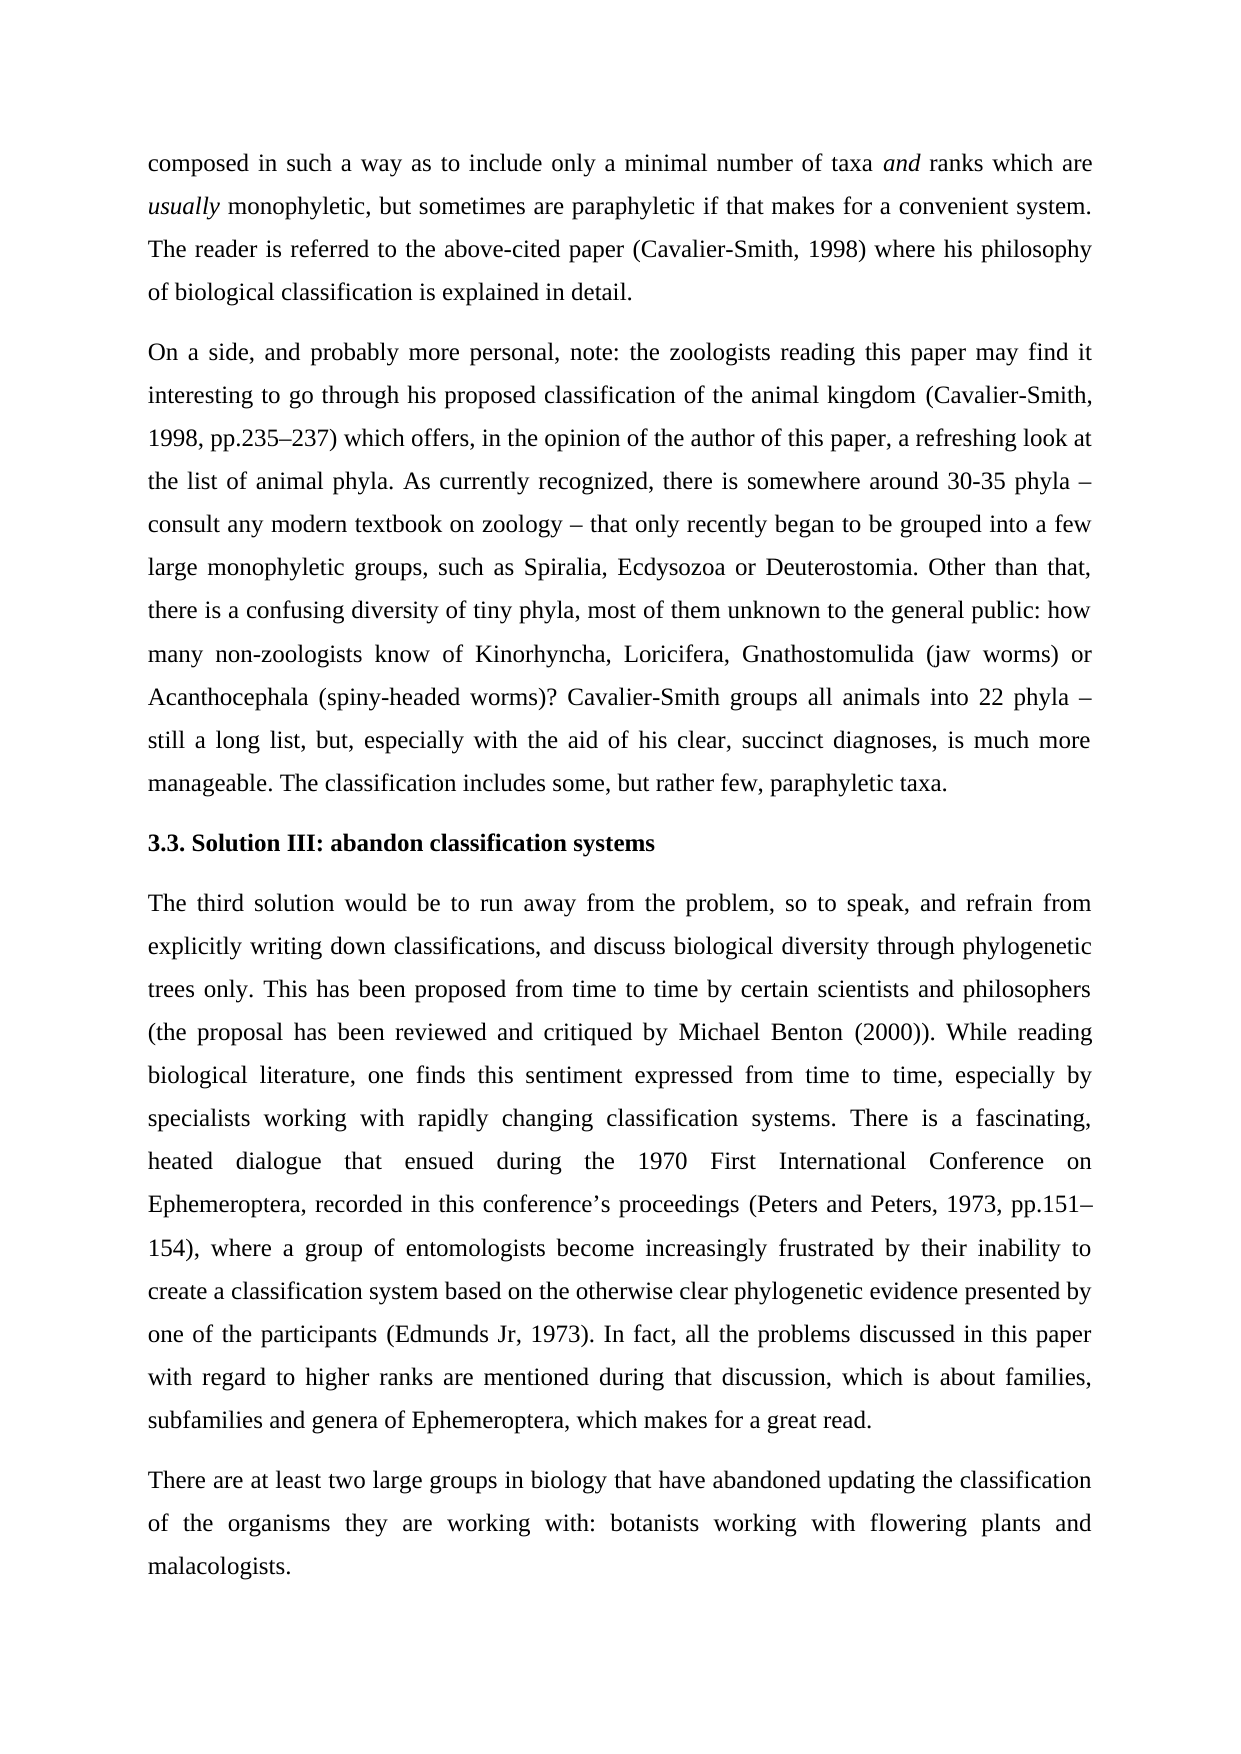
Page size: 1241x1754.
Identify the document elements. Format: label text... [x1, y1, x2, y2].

text 3.3. Solution III: abandon classification systems [148, 828, 1093, 857]
text composed in such a way as to include only a minimal number of taxa and ranks which are usually monophyletic, but sometimes are paraphyletic if that makes for a convenient system. The reader is referred to the above-cited paper (Cavalier-Smith, 1998) where his philosophy of biological classification is explained in detail. [148, 148, 1093, 306]
text There are at least two large groups in biology that have abandoned updating the classification of the organisms they are working with: botanists working with flowering plants and malacologists. [148, 1465, 1093, 1580]
text On a side, and probably more personal, note: the zoologists reading this paper may find it interesting to go through his proposed classification of the animal kingdom (Cavalier-Smith, 1998, pp.235–237) which offers, in the opinion of the author of this paper, a refreshing look at the list of animal phyla. As currently recognized, there is somewhere around 30-35 phyla – consult any modern textbook on zoology – that only recently began to be grouped into a few large monophyletic groups, such as Spiralia, Ecdysozoa or Deuterostomia. Other than that, there is a confusing diversity of tiny phyla, most of them unknown to the general public: how many non-zoologists know of Kinorhyncha, Loricifera, Gnathostomulida (jaw worms) or Acanthocephala (spiny-headed worms)? Cavalier-Smith groups all animals into 22 phyla – still a long list, but, especially with the aid of his clear, succinct diagnoses, is much more manageable. The classification includes some, but rather few, paraphyletic taxa. [148, 337, 1093, 797]
text The third solution would be to run away from the problem, so to speak, and refrain from explicitly writing down classifications, and discuss biological diversity through phylogenetic trees only. This has been proposed from time to time by certain scientists and philosophers (the proposal has been reviewed and critiqued by Michael Benton (2000)). While reading biological literature, one finds this sentiment expressed from time to time, especially by specialists working with rapidly changing classification systems. There is a fascinating, heated dialogue that ensued during the 1970 First International Conference on Ephemeroptera, recorded in this conference’s proceedings (Peters and Peters, 1973, pp.151–154), where a group of entomologists become increasingly frustrated by their inability to create a classification system based on the otherwise clear phylogenetic evidence presented by one of the participants (Edmunds Jr, 1973). In fact, all the problems discussed in this paper with regard to higher ranks are mentioned during that discussion, which is about families, subfamilies and genera of Ephemeroptera, which makes for a great read. [148, 888, 1093, 1434]
